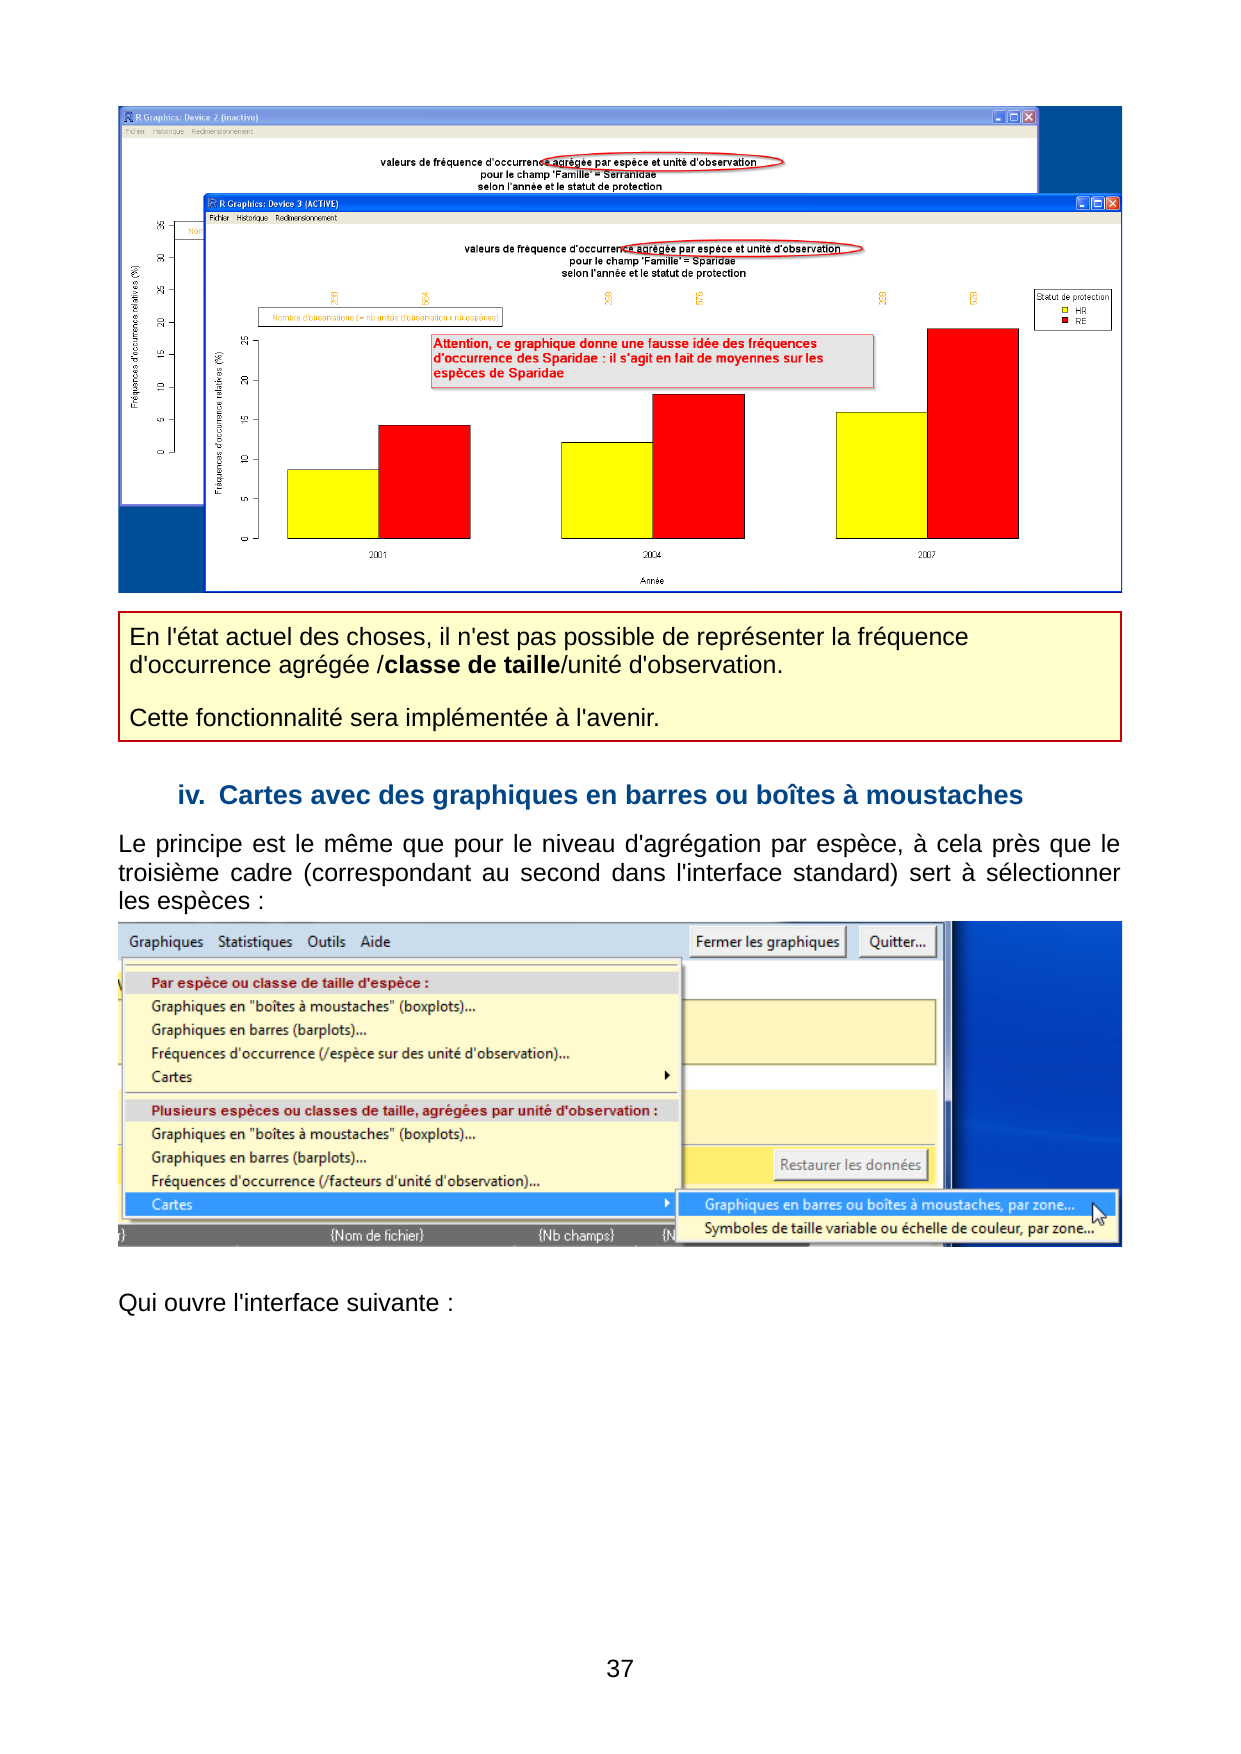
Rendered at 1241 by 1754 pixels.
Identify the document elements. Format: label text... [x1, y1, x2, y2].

subtitle Cartes avec des graphiques en barres ou boîtes à moustaches [177, 779, 1122, 810]
picture [118, 921, 1123, 1247]
text Cette fonctionnalité sera implémentée à l'avenir. [120, 692, 1120, 740]
picture [118, 106, 1123, 593]
text Qui ouvre l'interface suivante : [118, 1288, 1122, 1317]
text En l'état actuel des choses, il n'est pas possible de représenter la fréquence d'occurrence agrégée /classe de taille/unité d'observation. [120, 613, 1120, 679]
text Le principe est le même que pour le niveau d'agrégation par espèce, à cela près que le troisième cadre (correspondant au second dans l'interface standard) sert à sélectionner les espèces : [118, 829, 1122, 915]
